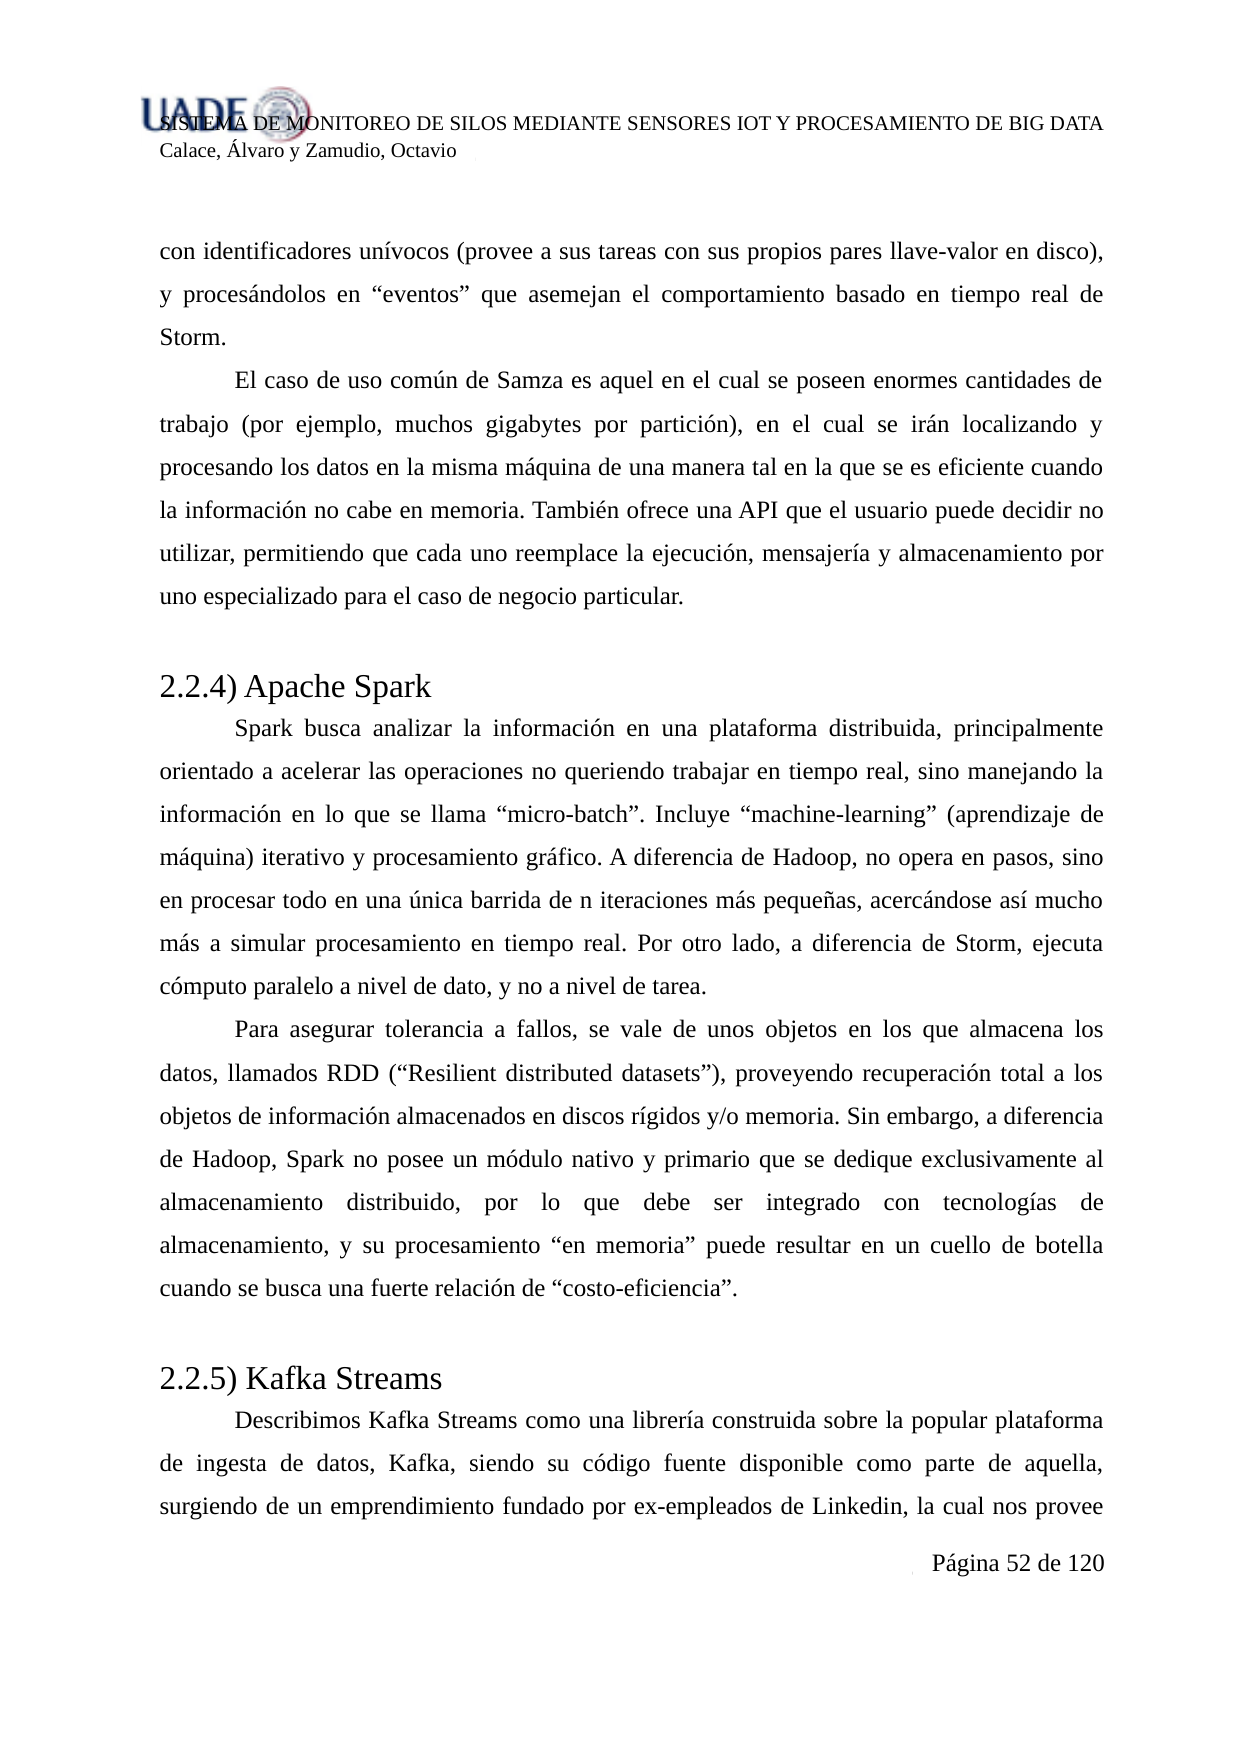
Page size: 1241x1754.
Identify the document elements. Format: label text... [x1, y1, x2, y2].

subtitle 2.2.4) Apache Spark [159, 666, 1104, 704]
text Spark busca analizar la información en una plataforma distribuida, principalmente orientado a acelerar las operaciones no queriendo trabajar en tiempo real, sino manejando la información en lo que se llama “micro-batch”. Incluye “machine-learning” (aprendizaje de máquina) iterativo y procesamiento gráfico. A diferencia de Hadoop, no opera en pasos, sino en procesar todo en una única barrida de n iteraciones más pequeñas, acercándose así mucho más a simular procesamiento en tiempo real. Por otro lado, a diferencia de Storm, ejecuta cómputo paralelo a nivel de dato, y no a nivel de tarea. [159, 713, 1104, 1000]
text Describimos Kafka Streams como una librería construida sobre la popular plataforma de ingesta de datos, Kafka, siendo su código fuente disponible como parte de aquella, surgiendo de un emprendimiento fundado por ex-empleados de Linkedin, la cual nos provee [159, 1405, 1104, 1520]
text Para asegurar tolerancia a fallos, se vale de unos objetos en los que almacena los datos, llamados RDD (“Resilient distributed datasets”), proveyendo recuperación total a los objetos de información almacenados en discos rígidos y/o memoria. Sin embargo, a diferencia de Hadoop, Spark no posee un módulo nativo y primario que se dedique exclusivamente al almacenamiento distribuido, por lo que debe ser integrado con tecnologías de almacenamiento, y su procesamiento “en memoria” puede resultar en un cuello de botella cuando se busca una fuerte relación de “costo-eficiencia”. [159, 1014, 1104, 1302]
subtitle 2.2.5) Kafka Streams [159, 1358, 1104, 1396]
picture [140, 86, 314, 146]
text con identificadores unívocos (provee a sus tareas con sus propios pares llave-valor en disco), y procesándolos en “eventos” que asemejan el comportamiento basado en tiempo real de Storm. [159, 236, 1104, 351]
text El caso de uso común de Samza es aquel en el cual se poseen enormes cantidades de trabajo (por ejemplo, muchos gigabytes por partición), en el cual se irán localizando y procesando los datos en la misma máquina de una manera tal en la que se es eficiente cuando la información no cabe en memoria. También ofrece una API que el usuario puede decidir no utilizar, permitiendo que cada uno reemplace la ejecución, mensajería y almacenamiento por uno especializado para el caso de negocio particular. [159, 366, 1104, 610]
